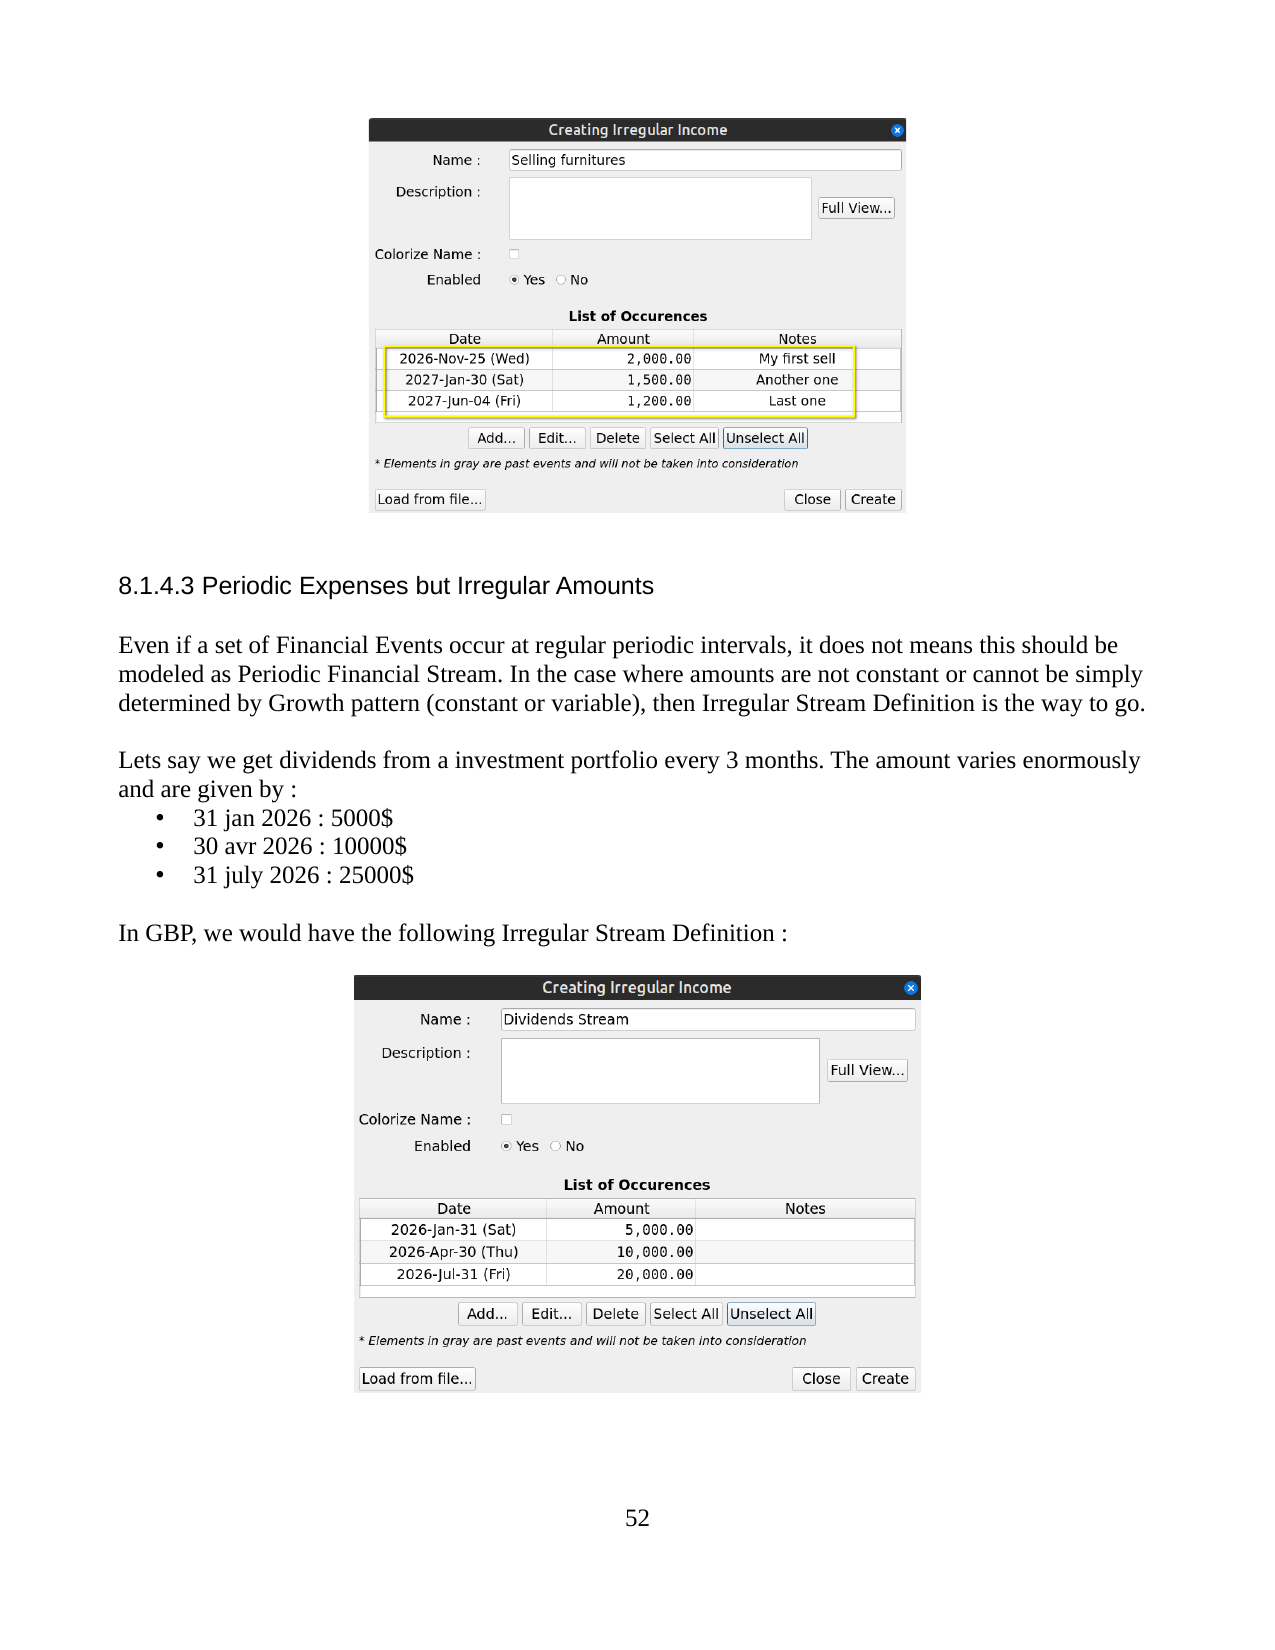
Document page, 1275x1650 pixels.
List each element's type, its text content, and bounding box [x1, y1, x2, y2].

subtitle Periodic Expenses but Irregular Amounts [118, 571, 1157, 600]
text Even if a set of Financial Events occur at regular periodic intervals, it does not means this should be modeled as Periodic Financial Stream. In the case where amounts are not constant or cannot be simply determined by Growth pattern (constant or variable), then Irregular Stream Definition is the way to go. [118, 630, 1157, 716]
picture [354, 975, 921, 1393]
list 30 avr 2026 : 10000$ [156, 831, 1157, 860]
list 31 jan 2026 : 5000$ [156, 803, 1157, 831]
list 31 july 2026 : 25000$ [156, 860, 1157, 889]
picture [368, 118, 907, 513]
text In GBP, we would have the following Irregular Stream Definition : [118, 918, 1157, 946]
text Lets say we get dividends from a investment portfolio every 3 months. The amount varies enormously and are given by : [118, 745, 1157, 803]
